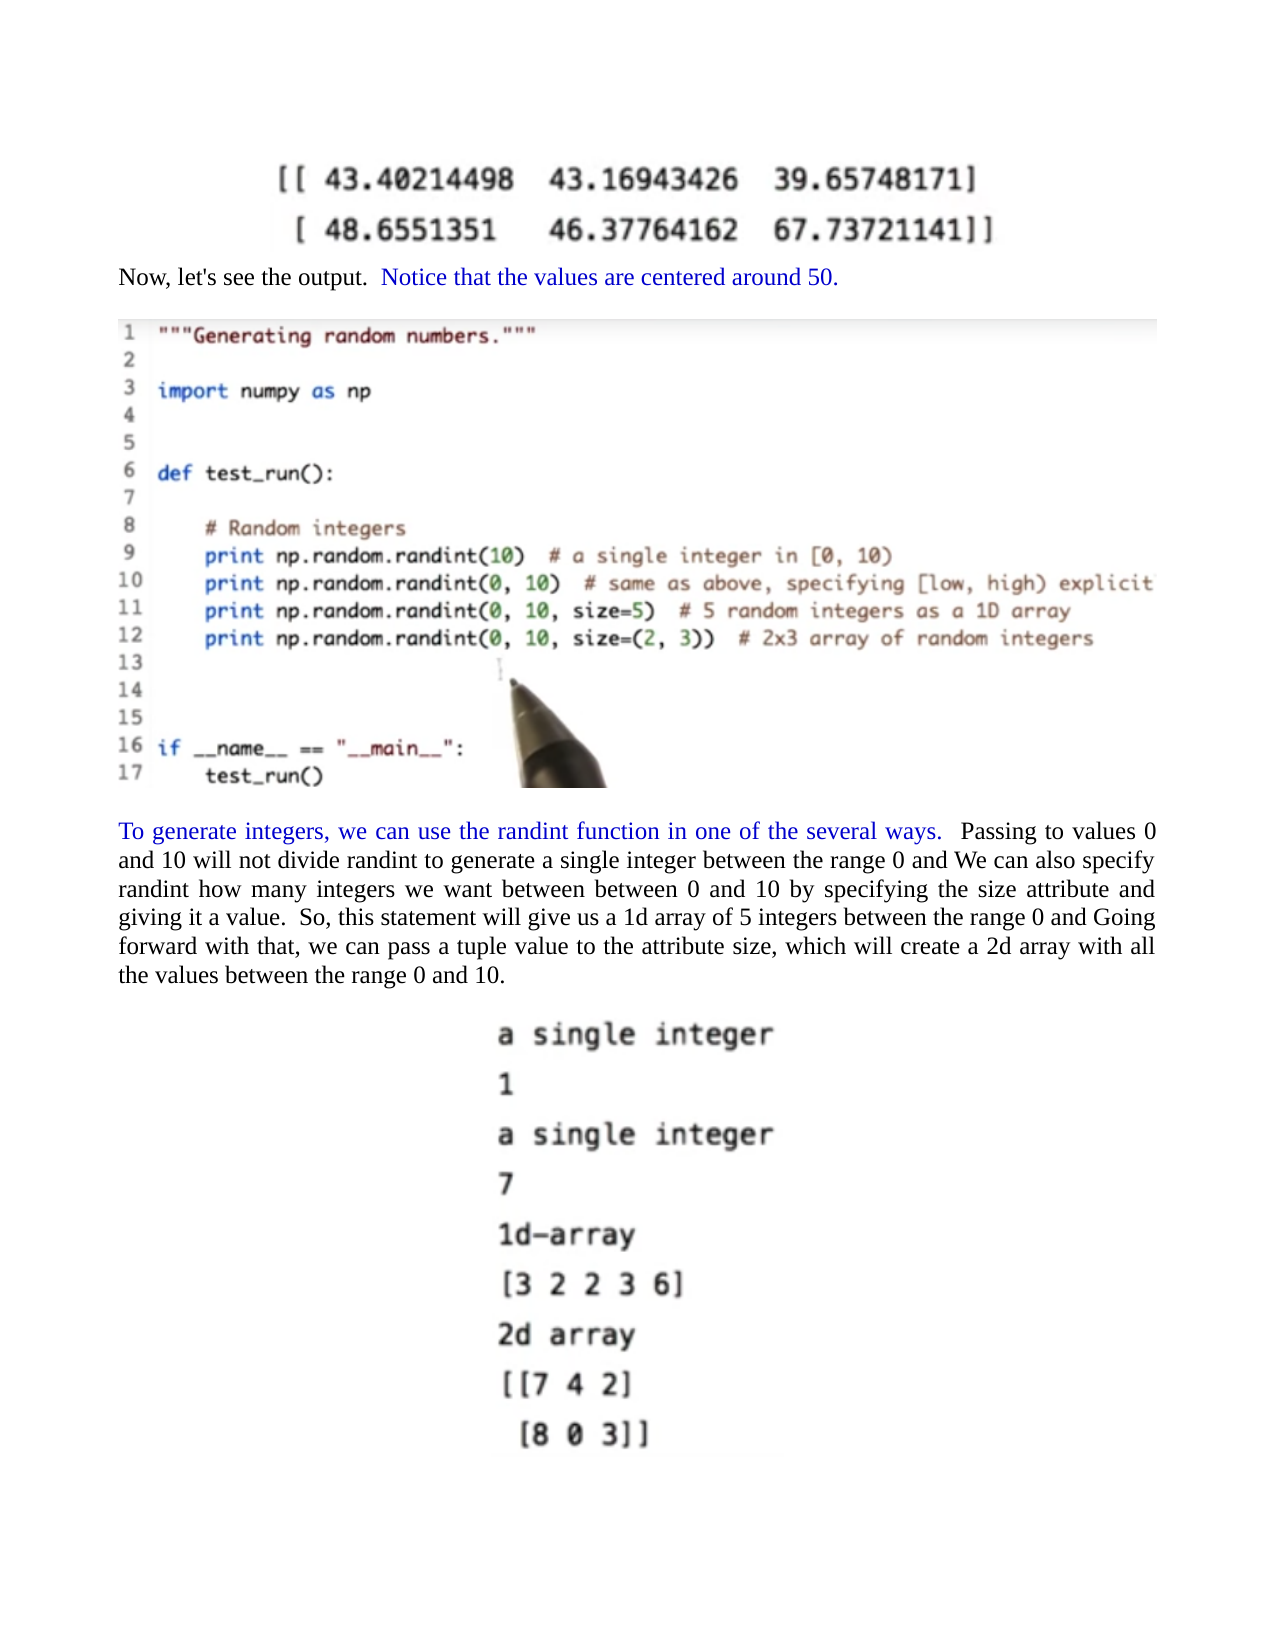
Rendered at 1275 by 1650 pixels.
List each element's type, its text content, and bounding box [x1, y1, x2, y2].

picture [491, 1017, 784, 1457]
text Now, let's see the output. Notice that the values are centered around 50. [118, 262, 1157, 291]
text To generate integers, we can use the randint function in one of the several ways. Passing to values 0 and 10 will not divide randint to generate a single integer between the range 0 and We can also specify randint how many integers we want between between 0 and 10 by specifying the size attribute and giving it a value. So, this statement will give us a 1d array of 5 integers between the range 0 and Going forward with that, we can pass a tuple value to the attribute size, which will create a 2d array with all the values between the range 0 and 10. [118, 816, 1157, 989]
picture [118, 319, 1157, 788]
picture [270, 146, 1005, 252]
